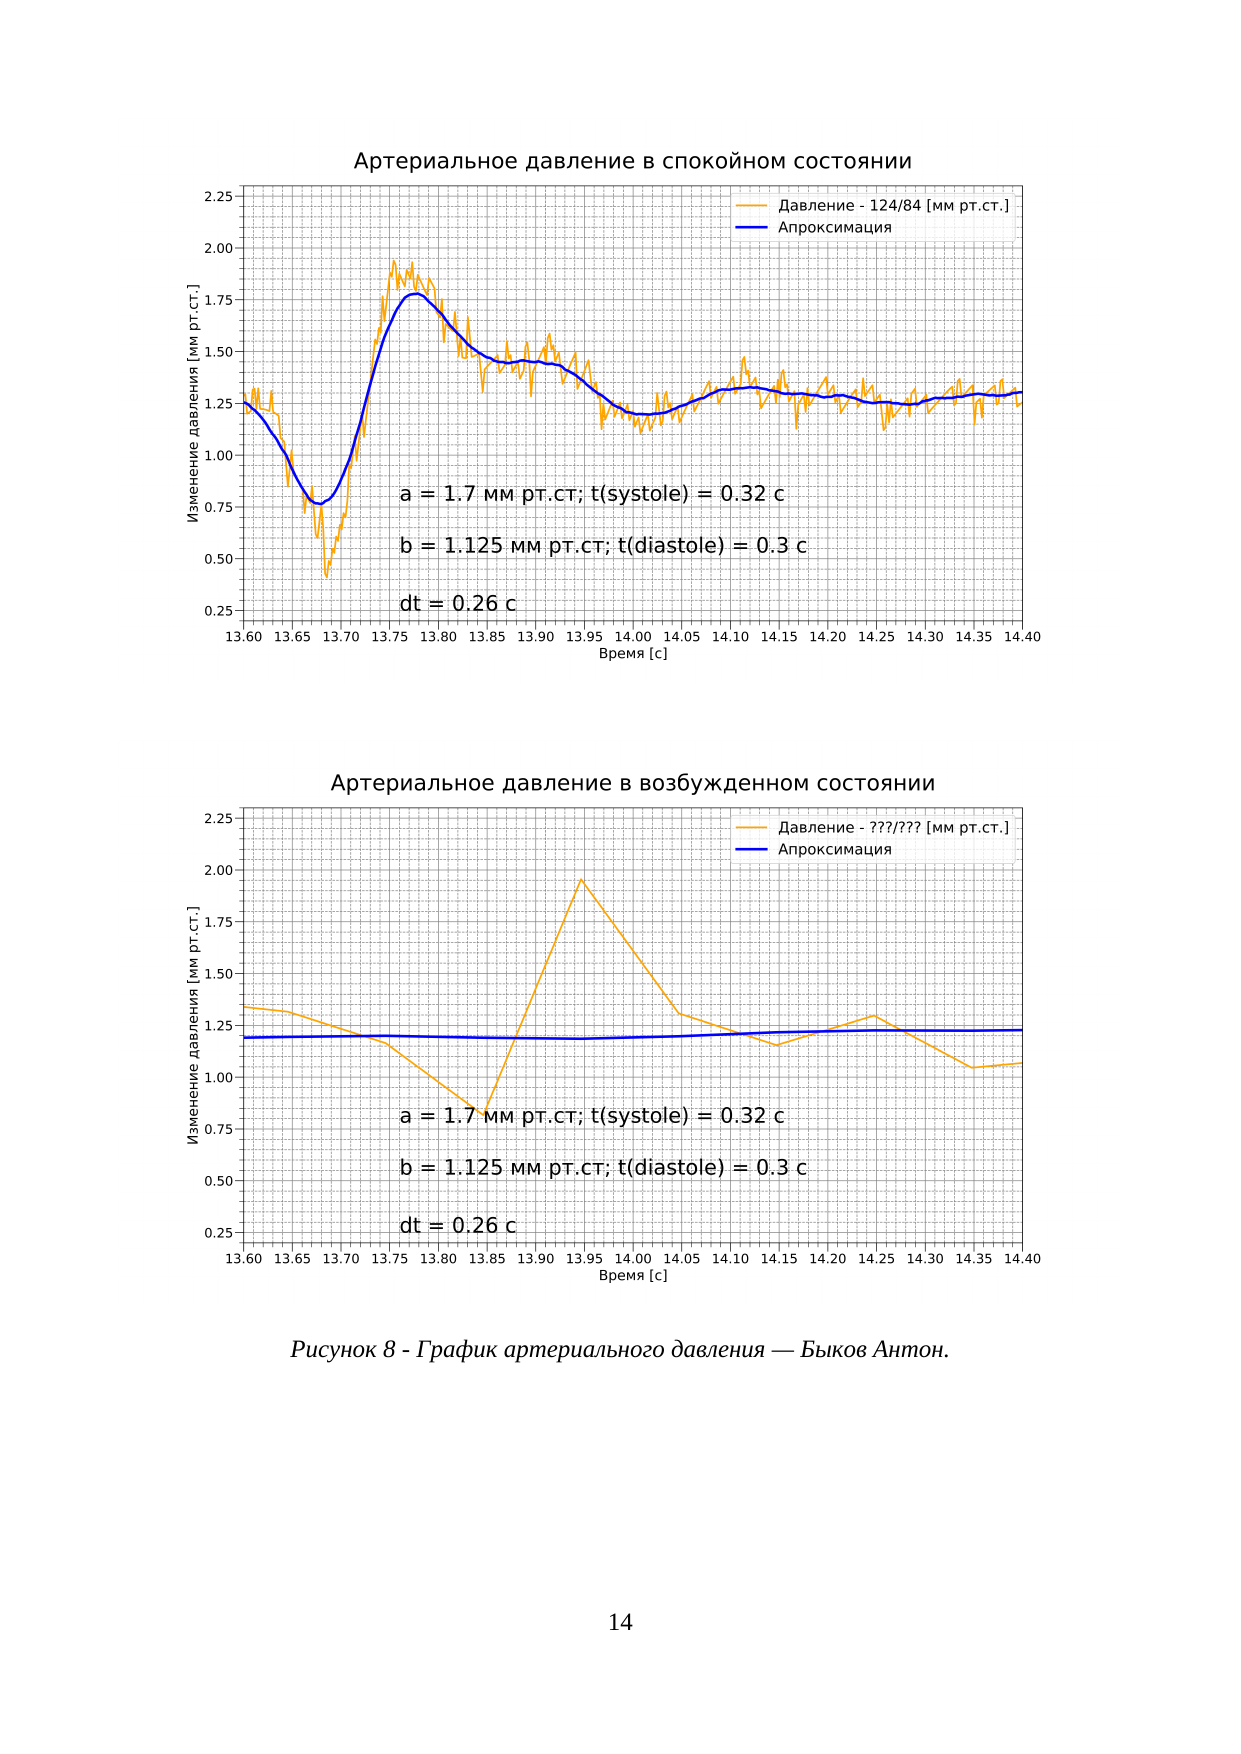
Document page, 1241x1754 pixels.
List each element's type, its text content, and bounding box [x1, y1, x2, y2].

picture [118, 118, 1123, 683]
text Рисунок 8 - График артериального давления — Быков Антон. [118, 1305, 1122, 1362]
picture [118, 740, 1123, 1305]
